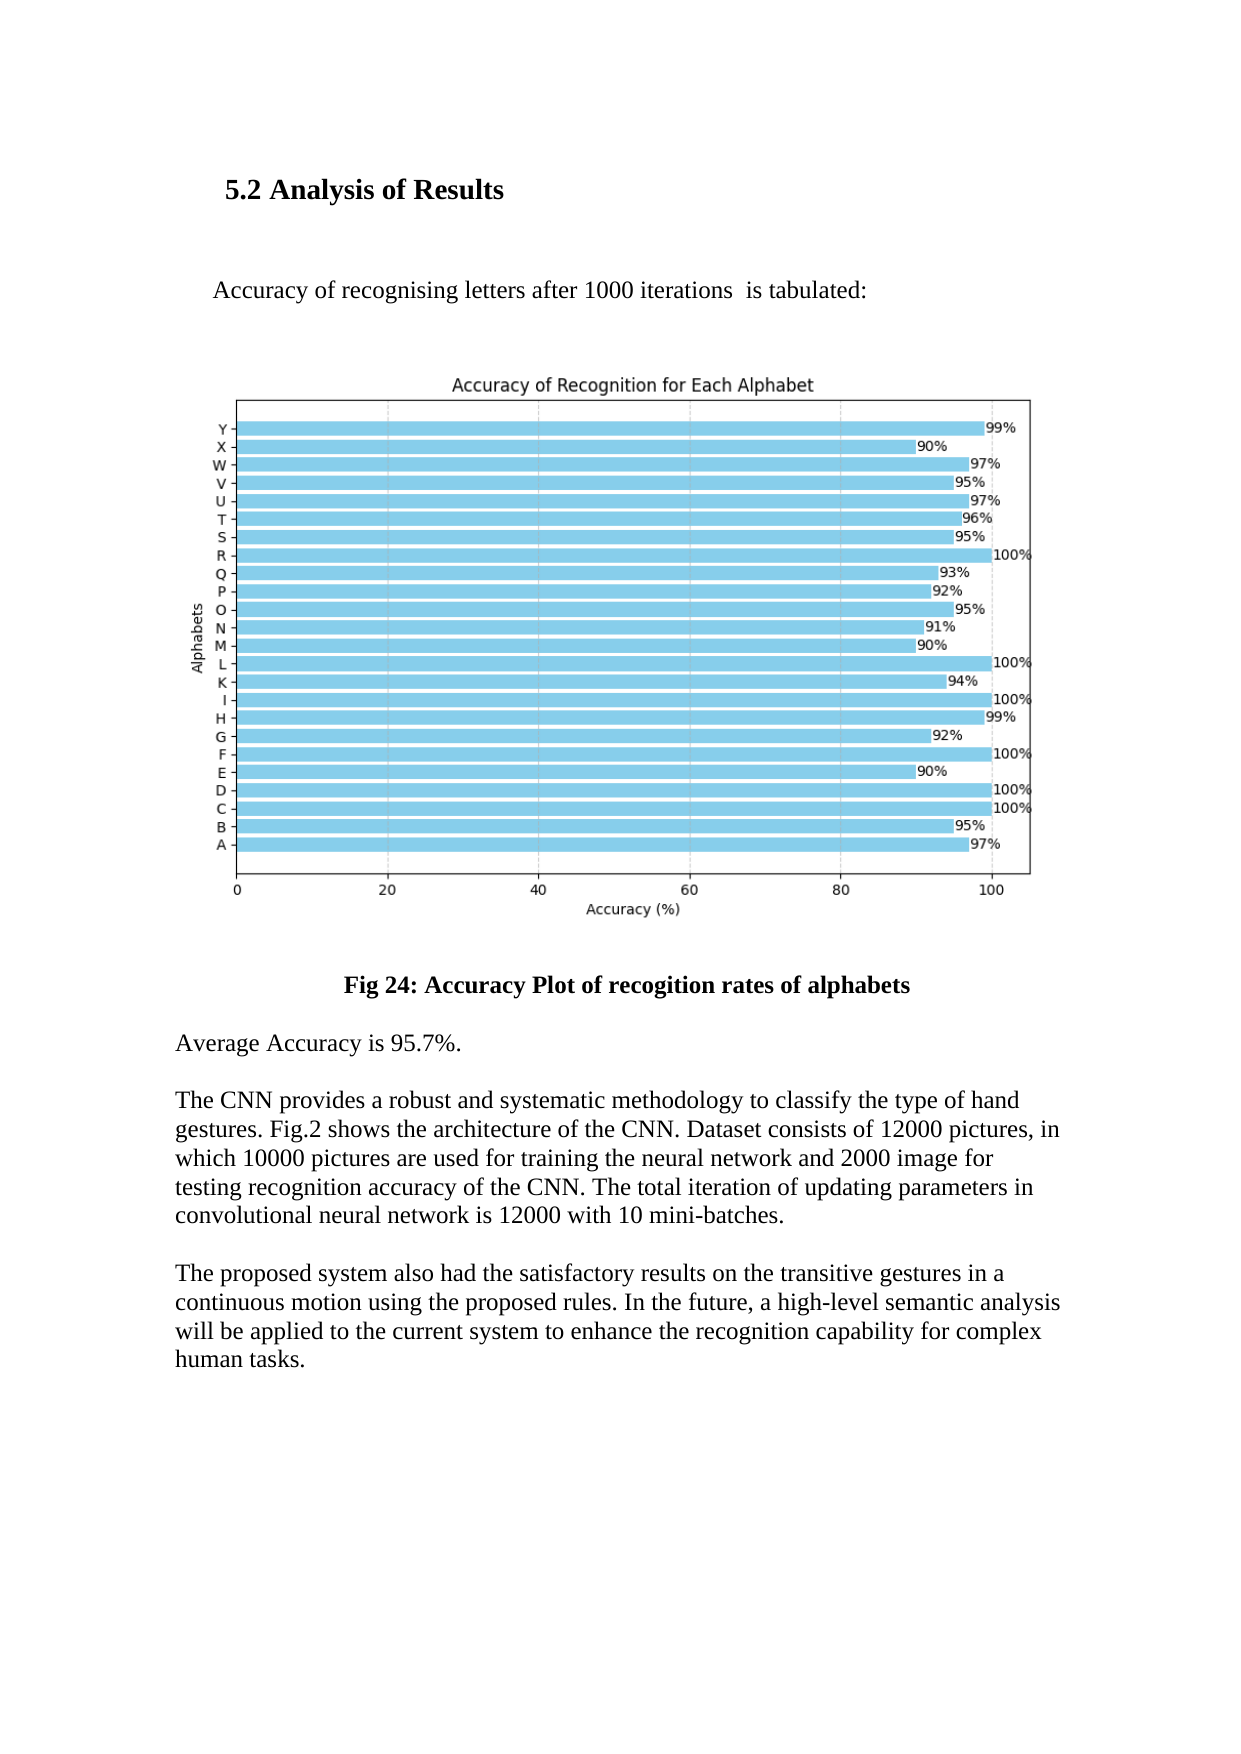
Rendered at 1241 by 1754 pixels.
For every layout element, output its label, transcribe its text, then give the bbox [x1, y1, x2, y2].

text human tasks. [175, 1344, 1065, 1373]
text continuous motion using the proposed rules. In the future, a high-level semantic analysis will be applied to the current system to enhance the recognition capability for complex [175, 1287, 1065, 1344]
text The CNN provides a robust and systematic methodology to classify the type of hand gestures. Fig.2 shows the architecture of the CNN. Dataset consists of 12000 pictures, in which 10000 pictures are used for training the neural network and 2000 image for [175, 1085, 1065, 1172]
text Accuracy of recognising letters after 1000 iterations is tabulated: [175, 276, 1065, 304]
picture [108, 327, 1132, 941]
text testing recognition accuracy of the CNN. The total iteration of updating parameters in convolutional neural network is 12000 with 10 mini-batches. [175, 1172, 1065, 1229]
text The proposed system also had the satisfactory results on the transitive gestures in a [175, 1258, 1065, 1287]
text Fig 24: Accuracy Plot of recogition rates of alphabets [175, 970, 1065, 999]
subtitle Analysis of Results [225, 172, 1065, 206]
text Average Accuracy is 95.7%. [175, 1028, 1065, 1056]
